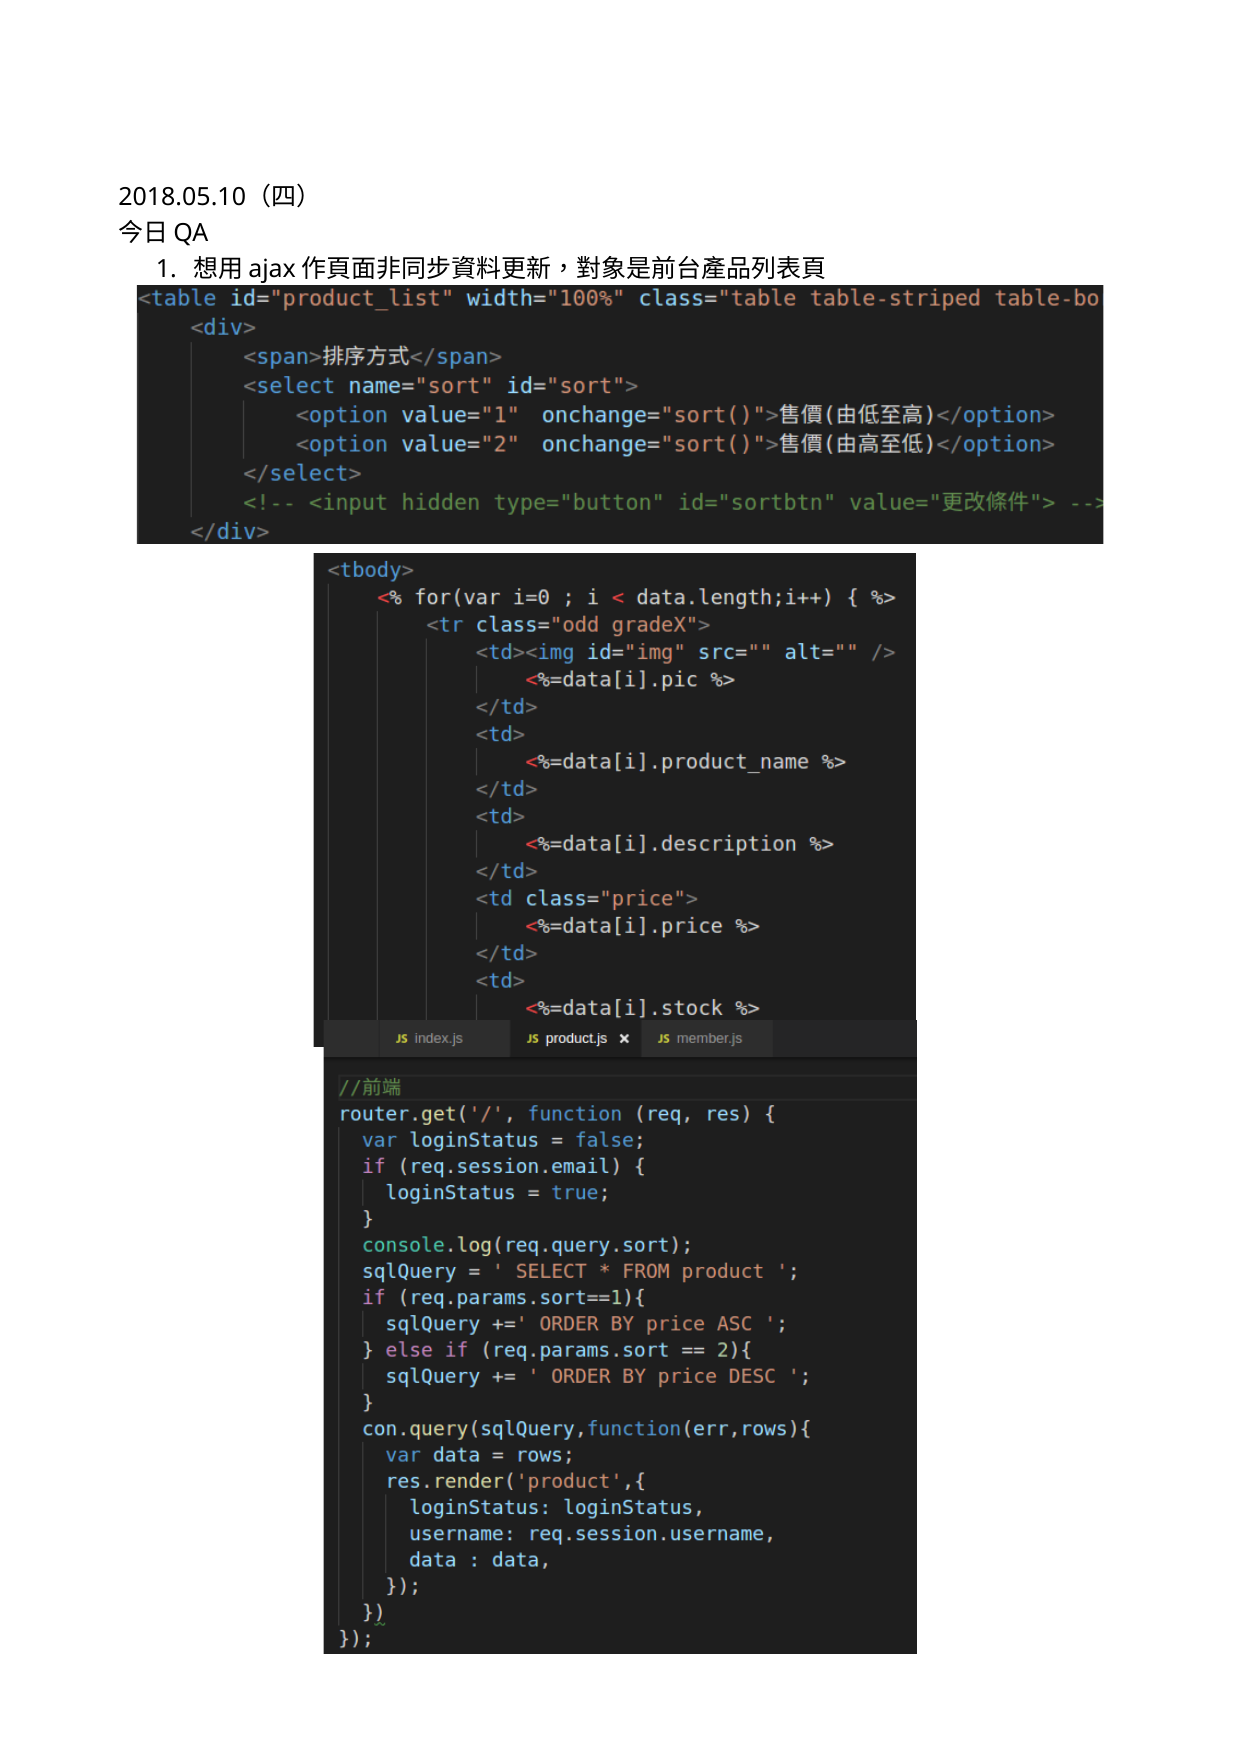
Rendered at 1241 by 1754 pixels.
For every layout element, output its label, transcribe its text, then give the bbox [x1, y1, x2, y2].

picture [136, 285, 1104, 544]
text 今日QA [118, 213, 1122, 249]
picture [313, 553, 917, 1654]
list 想用ajax作頁面非同步資料更新，對象是前台產品列表頁 [156, 249, 1122, 285]
text 2018.05.10（四） [118, 176, 1122, 213]
